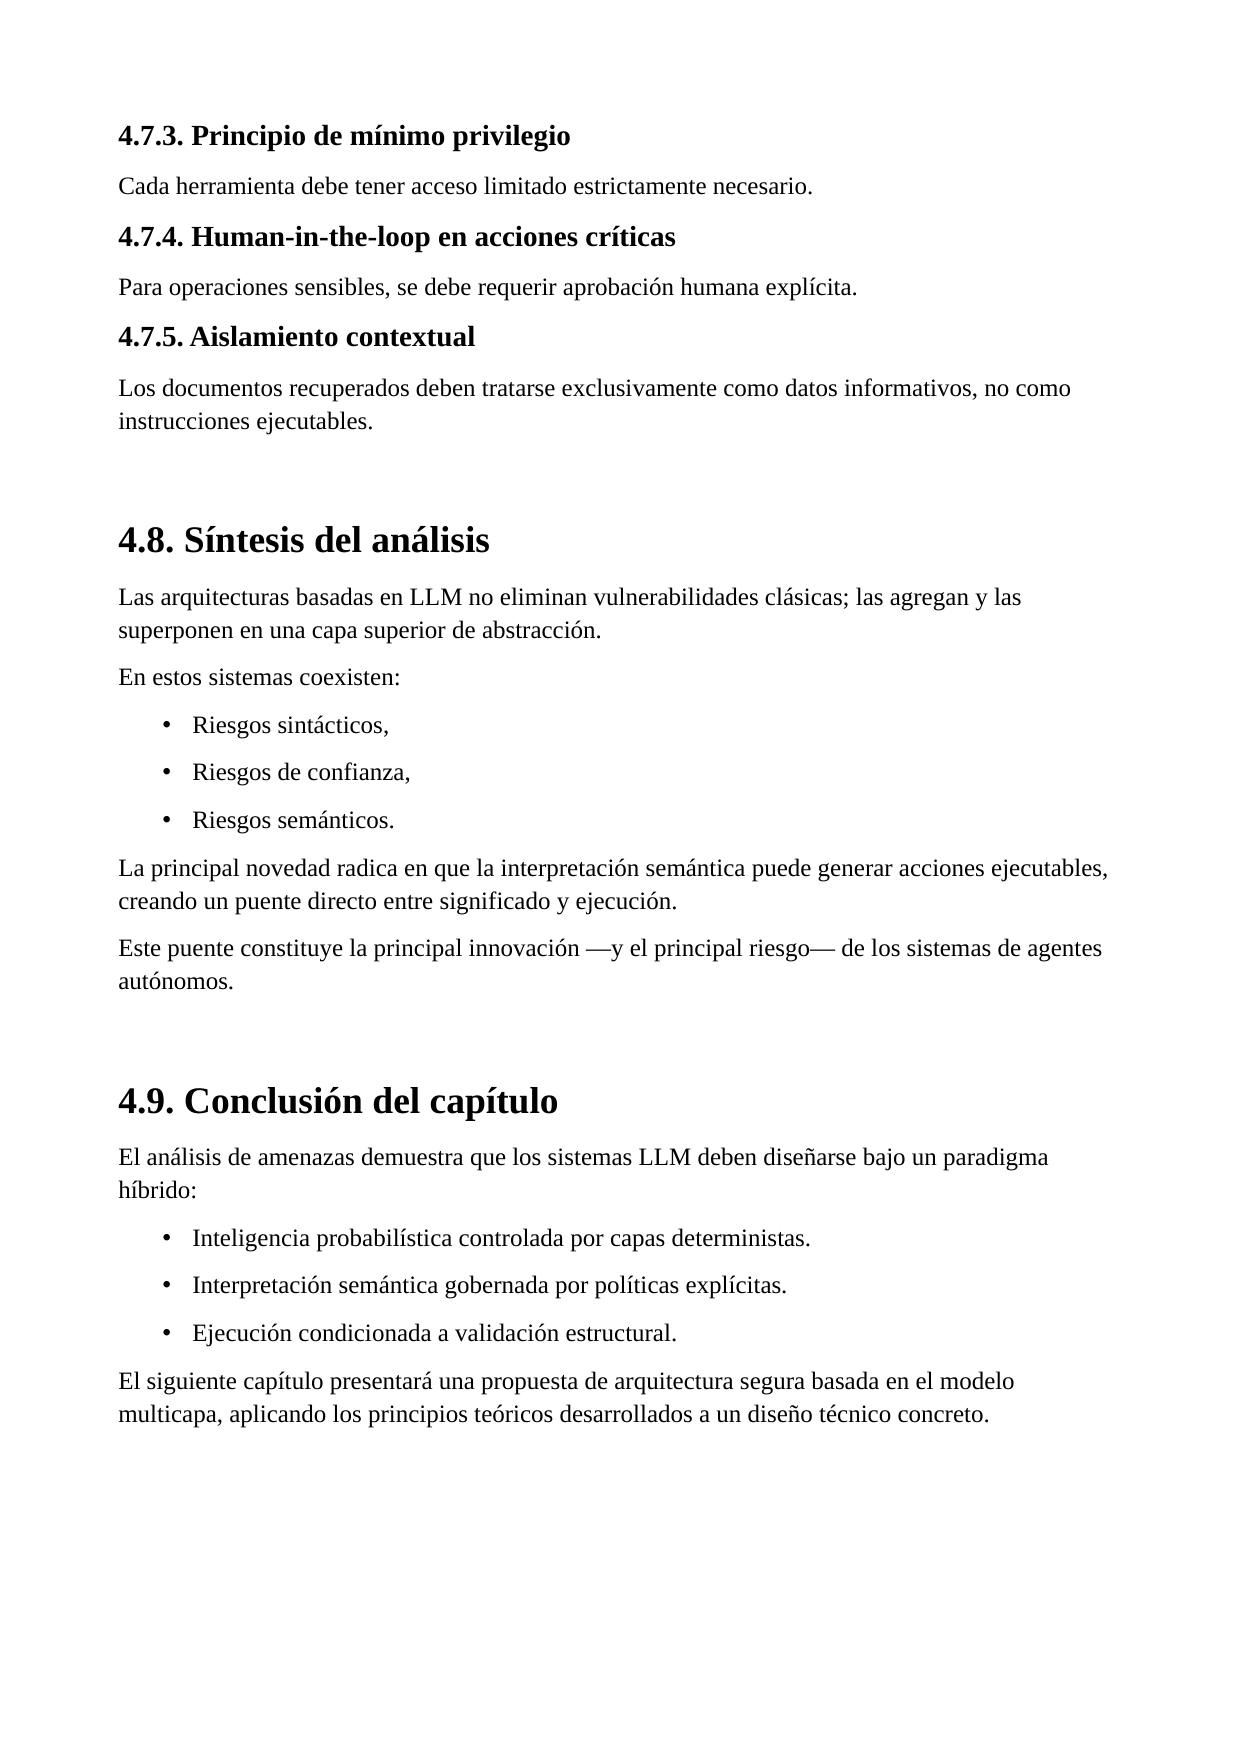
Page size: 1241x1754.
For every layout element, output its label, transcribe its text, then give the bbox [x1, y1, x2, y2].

text Cada herramienta debe tener acceso limitado estrictamente necesario. [118, 171, 1122, 200]
text La principal novedad radica en que la interpretación semántica puede generar acciones ejecutables, creando un puente directo entre significado y ejecución. [118, 853, 1122, 914]
subtitle 4.7.4. Human-in-the-loop en acciones críticas [118, 219, 1122, 252]
subtitle 4.7.5. Aislamiento contextual [118, 319, 1122, 353]
subtitle 4.8. Síntesis del análisis [118, 517, 1122, 561]
text El siguiente capítulo presentará una propuesta de arquitectura segura basada en el modelo multicapa, aplicando los principios teóricos desarrollados a un diseño técnico concreto. [118, 1366, 1122, 1427]
list Riesgos de confianza, [162, 757, 1122, 786]
list Ejecución condicionada a validación estructural. [162, 1318, 1122, 1347]
text Para operaciones sensibles, se debe requerir aprobación humana explícita. [118, 272, 1122, 301]
subtitle 4.7.3. Principio de mínimo privilegio [118, 118, 1122, 152]
list Riesgos sintácticos, [162, 710, 1122, 739]
list Interpretación semántica gobernada por políticas explícitas. [162, 1271, 1122, 1299]
text En estos sistemas coexisten: [118, 662, 1122, 691]
text El análisis de amenazas demuestra que los sistemas LLM deben diseñarse bajo un paradigma híbrido: [118, 1142, 1122, 1204]
list Inteligencia probabilística controlada por capas deterministas. [162, 1223, 1122, 1252]
list Riesgos semánticos. [162, 805, 1122, 834]
text Los documentos recuperados deben tratarse exclusivamente como datos informativos, no como instrucciones ejecutables. [118, 373, 1122, 434]
text Las arquitecturas basadas en LLM no eliminan vulnerabilidades clásicas; las agregan y las superponen en una capa superior de abstracción. [118, 582, 1122, 643]
subtitle 4.9. Conclusión del capítulo [118, 1078, 1122, 1121]
text Este puente constituye la principal innovación —y el principal riesgo— de los sistemas de agentes autónomos. [118, 933, 1122, 995]
